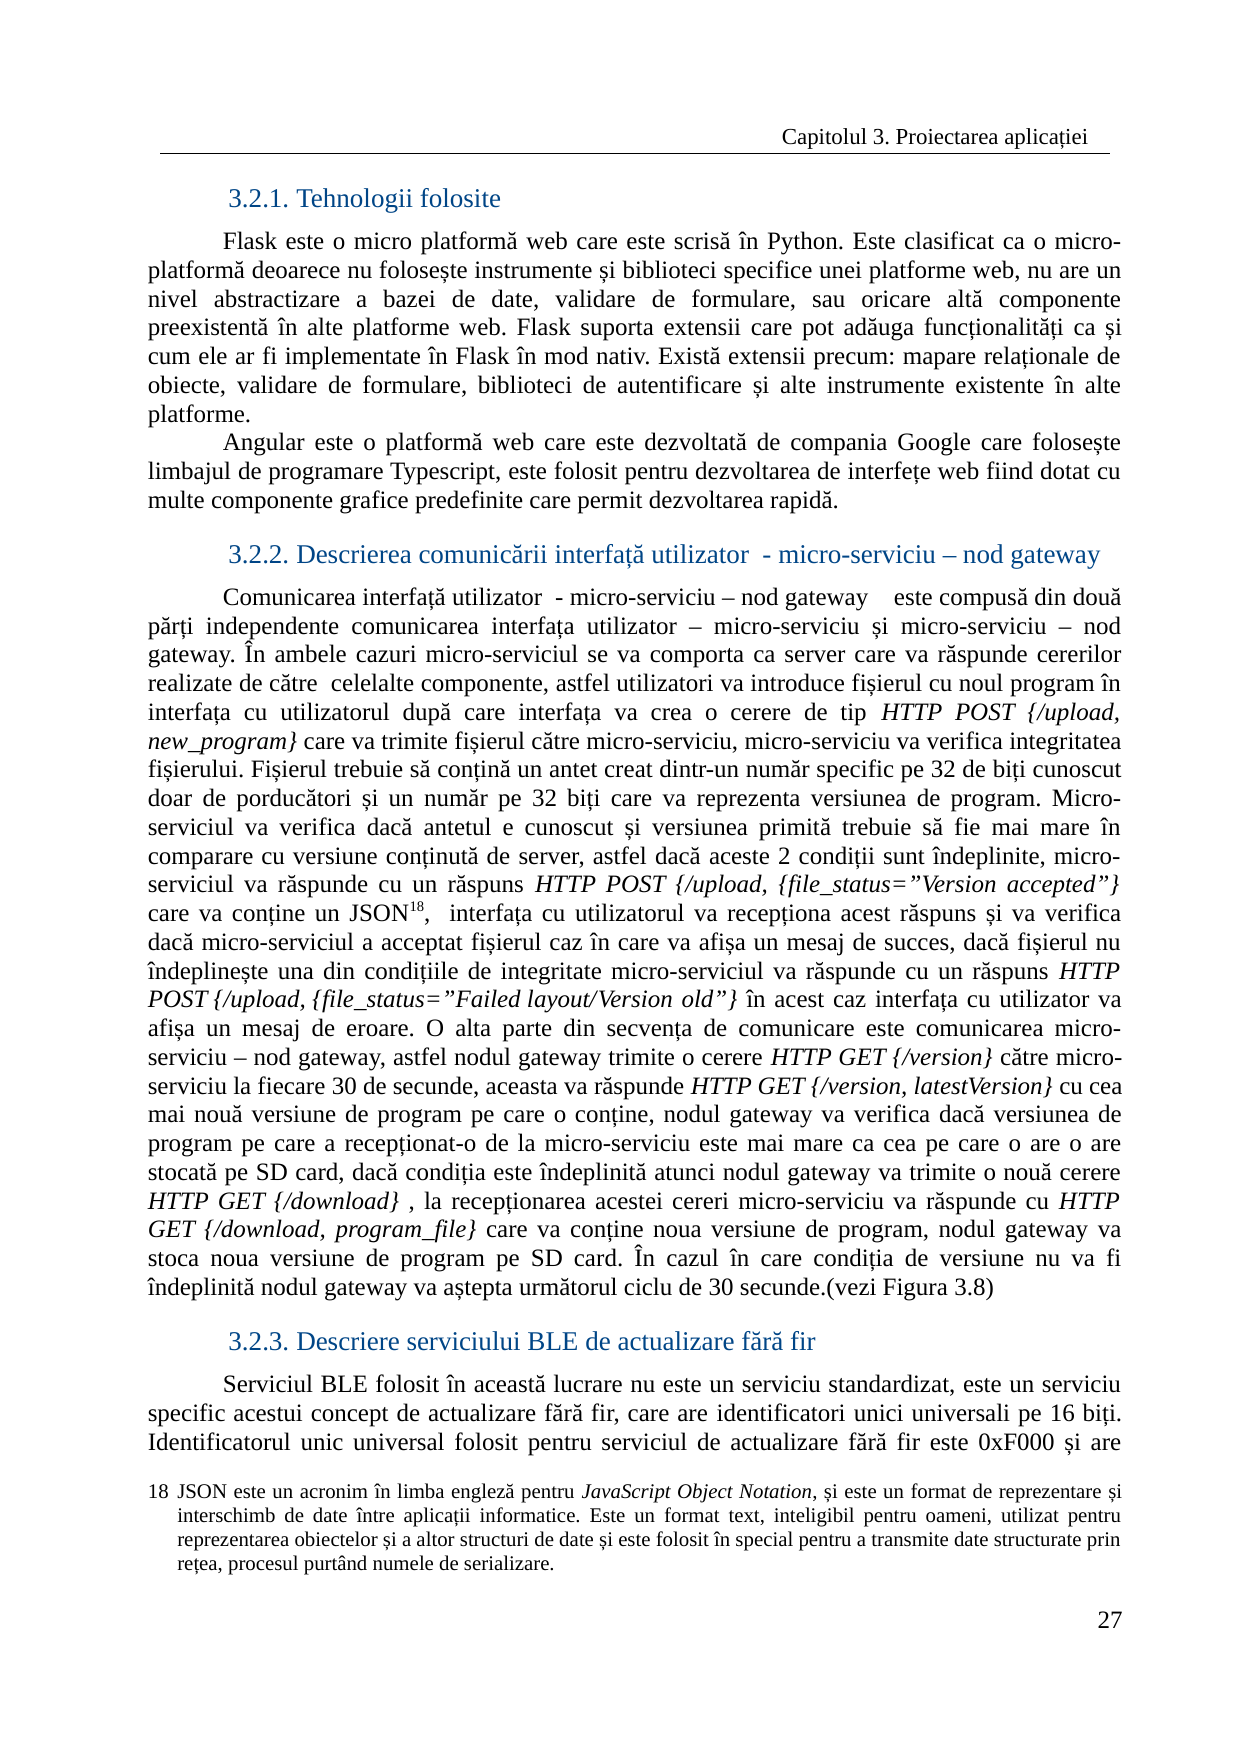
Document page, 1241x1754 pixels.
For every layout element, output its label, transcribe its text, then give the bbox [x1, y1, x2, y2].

text Serviciul BLE folosit în această lucrare nu este un serviciu standardizat, este un serviciu specific acestui concept de actualizare fără fir, care are identificatori unici universali pe 16 biți. Identificatorul unic universal folosit pentru serviciul de actualizare fără fir este 0xF000 și are [148, 1369, 1122, 1455]
text Flask este o micro platformă web care este scrisă în Python. Este clasificat ca o micro-platformă deoarece nu folosește instrumente și biblioteci specifice unei platforme web, nu are un nivel abstractizare a bazei de date, validare de formulare, sau oricare altă componente preexistentă în alte platforme web. Flask suporta extensii care pot adăuga funcționalități ca și cum ele ar fi implementate în Flask în mod nativ. Există extensii precum: mapare relaționale de obiecte, validare de formulare, biblioteci de autentificare și alte instrumente existente în alte platforme. [148, 226, 1122, 427]
subtitle Tehnologii folosite [221, 183, 1122, 214]
subtitle Descrierea comunicării interfață utilizator - micro-serviciu – nod gateway [221, 538, 1122, 569]
text Comunicarea interfață utilizator - micro-serviciu – nod gateway este compusă din două părți independente comunicarea interfața utilizator – micro-serviciu și micro-serviciu – nod gateway. În ambele cazuri micro-serviciul se va comporta ca server care va răspunde cererilor realizate de către celelalte componente, astfel utilizatori va introduce fișierul cu noul program în interfața cu utilizatorul după care interfața va crea o cerere de tip HTTP POST {/upload, new_program} care va trimite fișierul către micro-serviciu, micro-serviciu va verifica integritatea fișierului. Fișierul trebuie să conțină un antet creat dintr-un număr specific pe 32 de biți cunoscut doar de porducători și un număr pe 32 biți care va reprezenta versiunea de program. Micro-serviciul va verifica dacă antetul e cunoscut și versiunea primită trebuie să fie mai mare în comparare cu versiune conținută de server, astfel dacă aceste 2 condiții sunt îndeplinite, micro-serviciul va răspunde cu un răspuns HTTP POST {/upload, {file_status=”Version accepted”} care va conține un JSON, interfața cu utilizatorul va recepționa acest răspuns și va verifica dacă micro-serviciul a acceptat fișierul caz în care va afișa un mesaj de succes, dacă fișierul nu îndeplinește una din condițiile de integritate micro-serviciul va răspunde cu un răspuns HTTP POST {/upload, {file_status=”Failed layout/ Version old”} în acest caz interfața cu utilizator va afișa un mesaj de eroare. O alta parte din secvența de comunicare este comunicarea micro-serviciu – nod gateway, astfel nodul gateway trimite o cerere HTTP GET {/version} către micro-serviciu la fiecare 30 de secunde, aceasta va răspunde HTTP GET {/version, latestVersion} cu cea mai nouă versiune de program pe care o conține, nodul gateway va verifica dacă versiunea de program pe care a recepționat-o de la micro-serviciu este mai mare ca cea pe care o are o are stocată pe SD card, dacă condiția este îndeplinită atunci nodul gateway va trimite o nouă cerere HTTP GET {/download} , la recepționarea acestei cereri micro-serviciu va răspunde cu HTTP GET {/download, program_file} care va conține noua versiune de program, nodul gateway va stoca noua versiune de program pe SD card. În cazul în care condiția de versiune nu va fi îndeplinită nodul gateway va aștepta următorul ciclu de 30 secunde.(vezi Figura 3.8) [148, 582, 1122, 1301]
subtitle Descriere serviciului BLE de actualizare fără fir [221, 1326, 1122, 1357]
text Angular este o platformă web care este dezvoltată de compania Google care folosește limbajul de programare Typescript, este folosit pentru dezvoltarea de interfețe web fiind dotat cu multe componente grafice predefinite care permit dezvoltarea rapidă. [148, 427, 1122, 514]
text JSON este un acronim în limba engleză pentru JavaScript Object Notation, și este un format de reprezentare și interschimb de date între aplicații informatice. Este un format text, inteligibil pentru oameni, utilizat pentru reprezentarea obiectelor și a altor structuri de date și este folosit în special pentru a transmite date structurate prin rețea, procesul purtând numele de serializare. [148, 1479, 1122, 1575]
